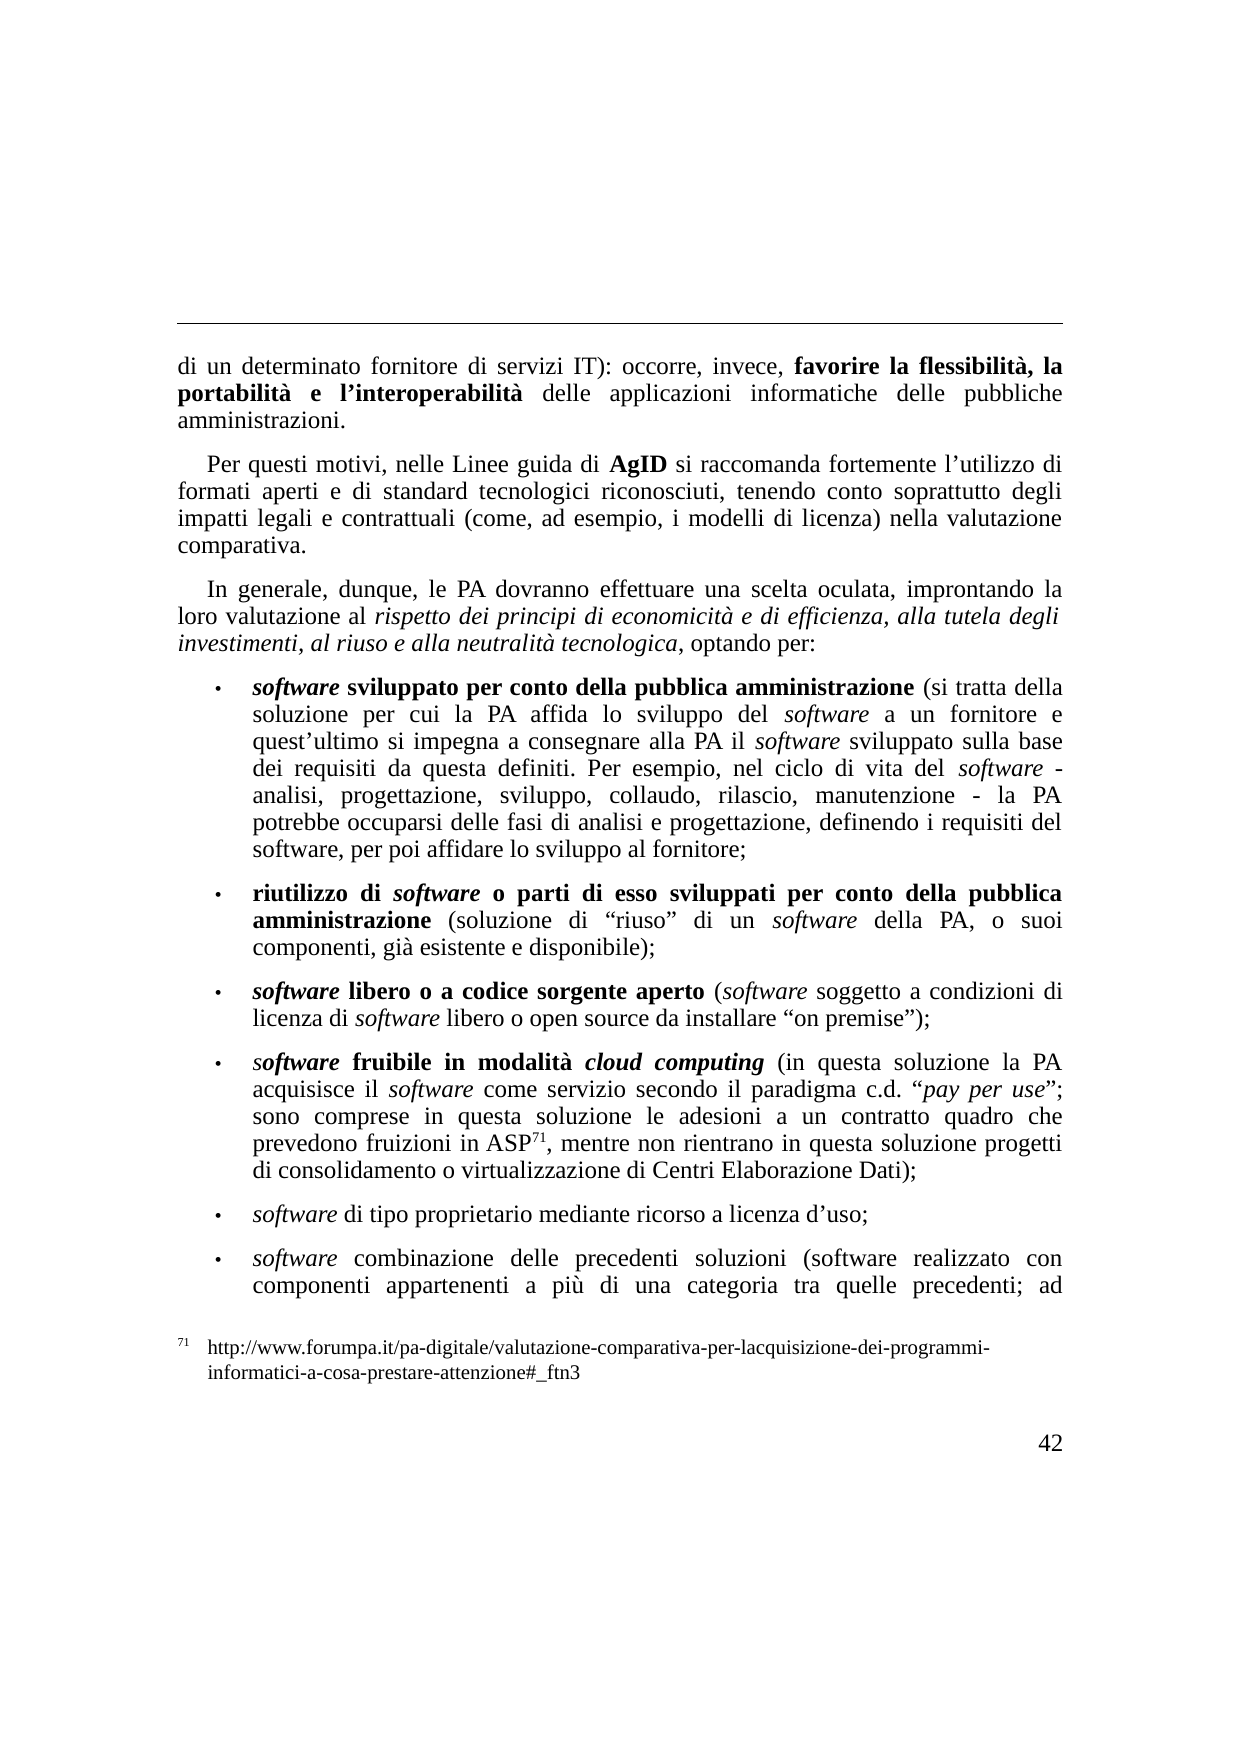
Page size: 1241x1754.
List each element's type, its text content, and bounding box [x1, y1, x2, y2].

list software fruibile in modalità cloud computing (in questa soluzione la PA acquisisce il software come servizio secondo il paradigma c.d. “pay per use”; sono comprese in questa soluzione le adesioni a un contratto quadro che prevedono fruizioni in ASP, mentre non rientrano in questa soluzione progetti di consolidamento o virtualizzazione di Centri Elaborazione Dati); [215, 1048, 1063, 1184]
list http://www.forumpa.it/pa-digitale/valutazione-comparativa-per-lacquisizione-dei-programmi-informatici-a-cosa-prestare-attenzione#_ftn3 [177, 1336, 1063, 1384]
list software di tipo proprietario mediante ricorso a licenza d’uso; [215, 1201, 1063, 1228]
list riutilizzo di software o parti di esso sviluppati per conto della pubblica amministrazione (soluzione di “riuso” di un software della PA, o suoi componenti, già esistente e disponibile); [215, 880, 1063, 961]
text Per questi motivi, nelle Linee guida di AgID si raccomanda fortemente l’utilizzo di formati aperti e di standard tecnologici riconosciuti, tenendo conto soprattutto degli impatti legali e contrattuali (come, ad esempio, i modelli di licenza) nella valutazione comparativa. [177, 451, 1063, 559]
list software libero o a codice sorgente aperto (software soggetto a condizioni di licenza di software libero o open source da installare “on premise”); [215, 978, 1063, 1032]
list software sviluppato per conto della pubblica amministrazione (si tratta della soluzione per cui la PA affida lo sviluppo del software a un fornitore e quest’ultimo si impegna a consegnare alla PA il software sviluppato sulla base dei requisiti da questa definiti. Per esempio, nel ciclo di vita del software - analisi, progettazione, sviluppo, collaudo, rilascio, manutenzione - la PA potrebbe occuparsi delle fasi di analisi e progettazione, definendo i requisiti del software, per poi affidare lo sviluppo al fornitore; [215, 673, 1063, 863]
text di un determinato fornitore di servizi IT): occorre, invece, favorire la flessibilità, la portabilità e l’interoperabilità delle applicazioni informatiche delle pubbliche amministrazioni. [177, 353, 1063, 434]
text In generale, dunque, le PA dovranno effettuare una scelta oculata, improntando la loro valutazione al rispetto dei principi di economicità e di efficienza, alla tutela degli investimenti, al riuso e alla neutralità tecnologica, optando per: [177, 576, 1063, 657]
list software combinazione delle precedenti soluzioni (software realizzato con componenti appartenenti a più di una categoria tra quelle precedenti; ad [215, 1244, 1063, 1298]
